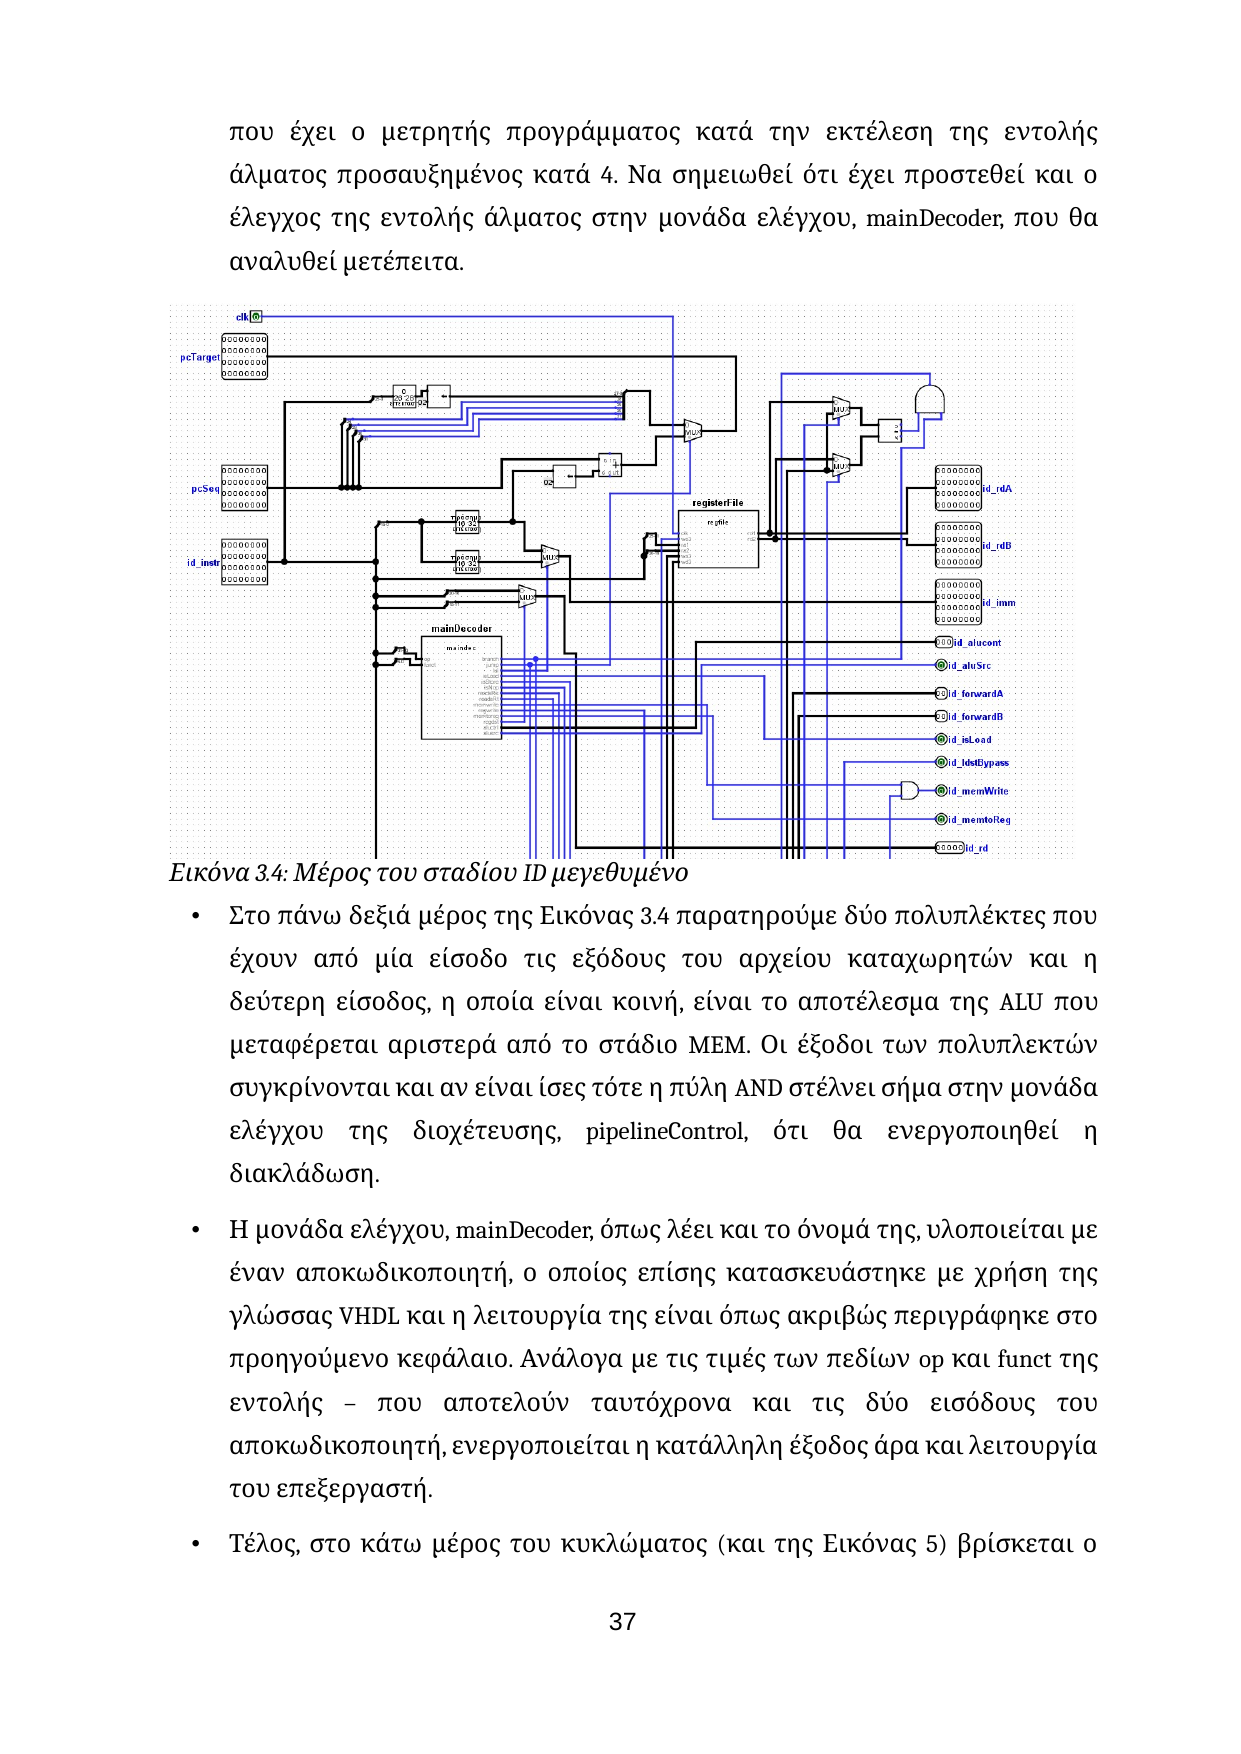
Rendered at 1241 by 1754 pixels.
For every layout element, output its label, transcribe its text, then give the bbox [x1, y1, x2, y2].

picture [169, 303, 1077, 859]
list Στο πάνω δεξιά μέρος της Εικόνας 3.4 παρατηρούμε δύο πολυπλέκτες που έχουν από μία είσοδο τις εξόδους του αρχείου καταχωρητών και η δεύτερη είσοδος, η οποία είναι κοινή, είναι το αποτέλεσμα της ALU που μεταφέρεται αριστερά από το στάδιο MEM. Οι έξοδοι των πολυπλεκτών συγκρίνονται και αν είναι ίσες τότε η πύλη AND στέλνει σήμα στην μονάδα ελέγχου της διοχέτευσης, pipelineControl, ότι θα ενεργοποιηθεί η διακλάδωση. [191, 303, 1098, 1189]
list Τέλος, στο κάτω μέρος του κυκλώματος (και της Εικόνας 5) βρίσκεται ο [191, 1530, 1098, 1559]
list Η μονάδα ελέγχου, mainDecoder, όπως λέει και το όνομά της, υλοποιείται με έναν αποκωδικοποιητή, ο οποίος επίσης κατασκευάστηκε με χρήση της γλώσσας VHDL και η λειτουργία της είναι όπως ακριβώς περιγράφηκε στο προηγούμενο κεφάλαιο. Ανάλογα με τις τιμές των πεδίων op και funct της εντολής – που αποτελούν ταυτόχρονα και τις δύο εισόδους του αποκωδικοποιητή, ενεργοποιείται η κατάλληλη έξοδος άρα και λειτουργία του επεξεργαστή. [191, 1216, 1098, 1503]
list Εικόνα 3.4: Μέρος του σταδίου ID μεγεθυμένο [169, 859, 1076, 887]
list που έχει ο μετρητής προγράμματος κατά την εκτέλεση της εντολής άλματος προσαυξημένος κατά 4. Να σημειωθεί ότι έχει προστεθεί και ο έλεγχος της εντολής άλματος στην μονάδα ελέγχου, mainDecoder, που θα αναλυθεί μετέπειτα. [191, 118, 1098, 276]
